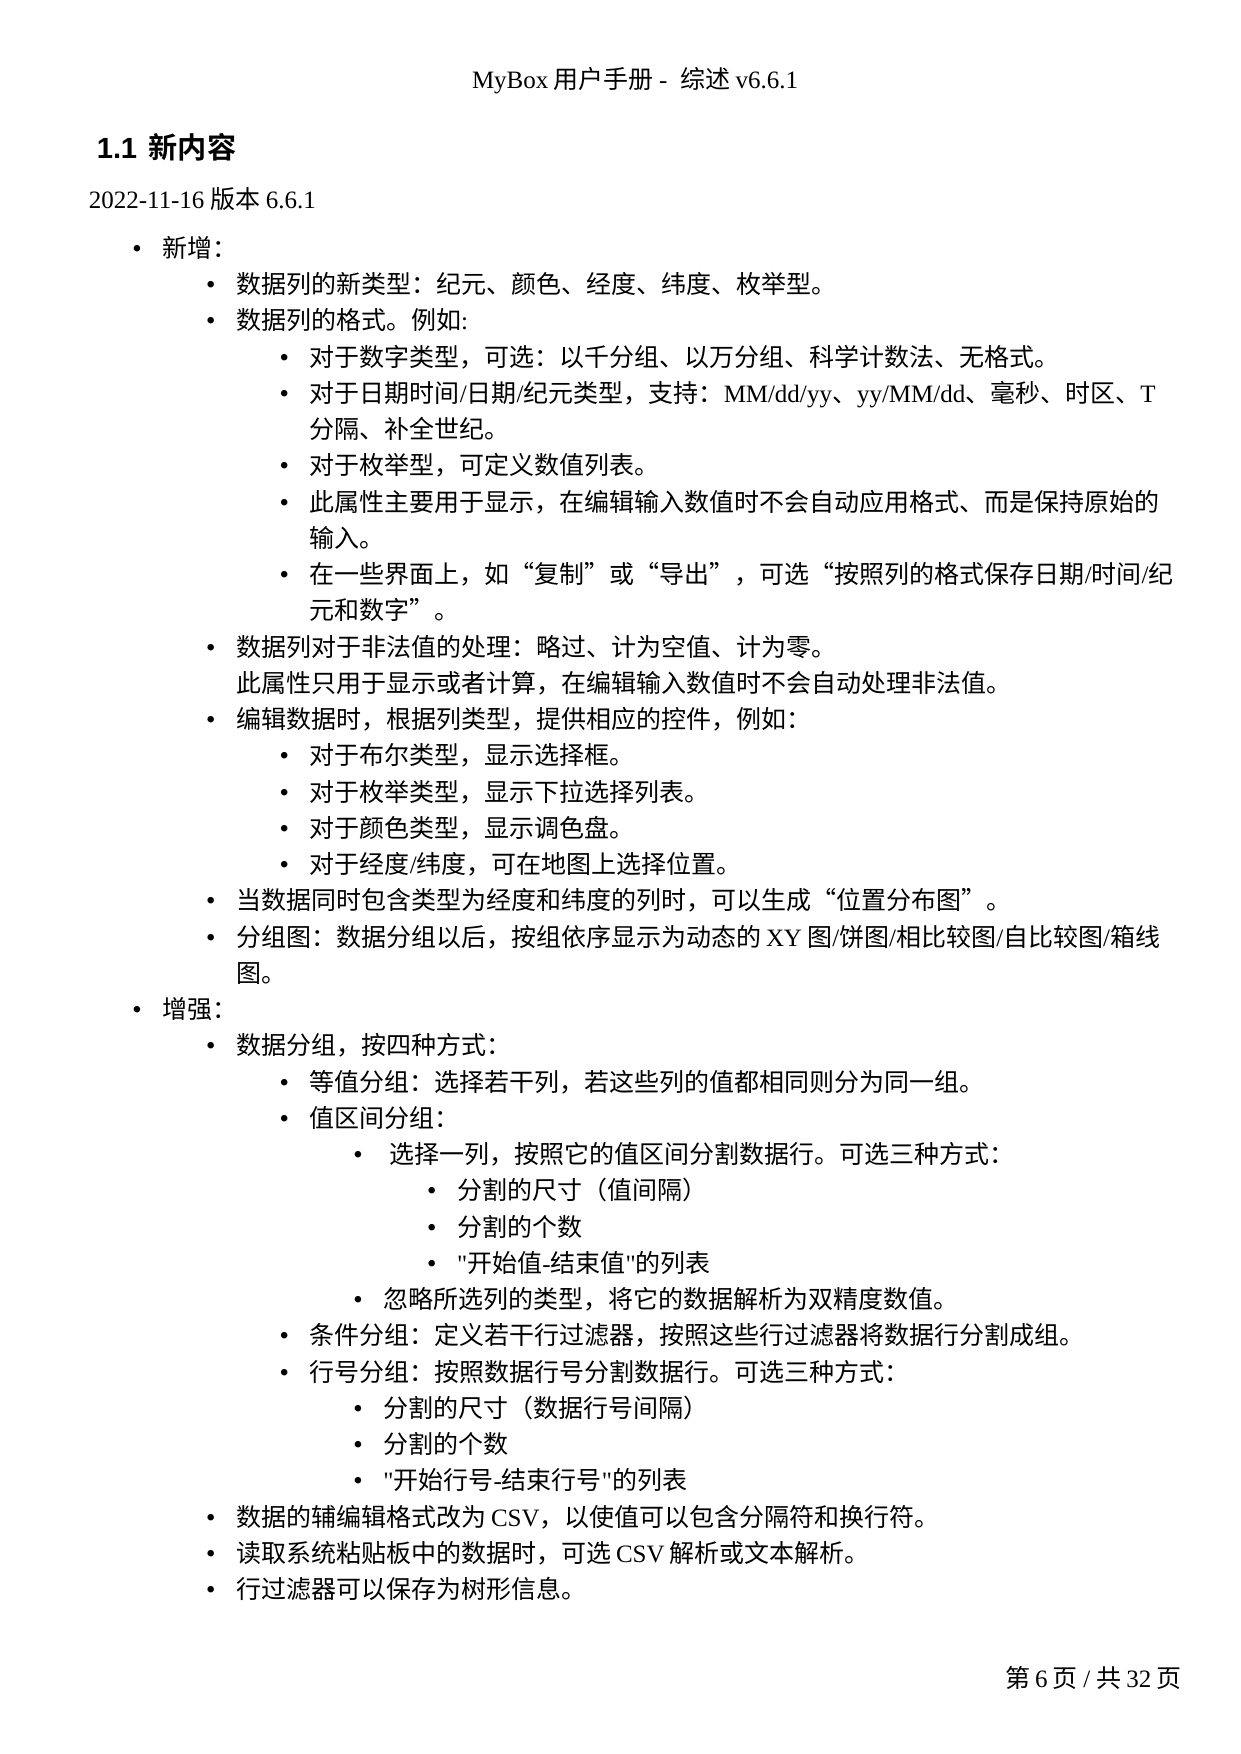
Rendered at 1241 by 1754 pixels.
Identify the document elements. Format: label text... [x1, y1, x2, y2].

list 分割的尺寸（数据行号间隔） [354, 1388, 1181, 1424]
list 数据的辅编辑格式改为CSV，以使值可以包含分隔符和换行符。 [206, 1497, 1181, 1533]
list 此属性只用于显示或者计算，在编辑输入数值时不会自动处理非法值。 [206, 663, 1181, 699]
list "开始行号-结束行号"的列表 [354, 1461, 1181, 1497]
list 分割的尺寸（值间隔） [427, 1171, 1181, 1207]
list 选择一列，按照它的值区间分割数据行。可选三种方式： [354, 1134, 1181, 1171]
list 等值分组：选择若干列，若这些列的值都相同则分为同一组。 [280, 1062, 1181, 1098]
list 在一些界面上，如“复制”或“导出”，可选“按照列的格式保存日期/时间/纪元和数字”。 [280, 554, 1181, 627]
subtitle 新内容 [88, 125, 1181, 167]
list 对于颜色类型，显示调色盘。 [280, 808, 1181, 844]
list 行过滤器可以保存为树形信息。 [206, 1569, 1181, 1606]
list 对于日期时间/日期/纪元类型，支持：MM/dd/yy、yy/MM/dd、毫秒、时区、T分隔、补全世纪。 [280, 373, 1181, 446]
list 增强： [133, 989, 1181, 1026]
list 对于经度/纬度，可在地图上选择位置。 [280, 844, 1181, 881]
list 分组图：数据分组以后，按组依序显示为动态的XY图/饼图/相比较图/自比较图/箱线图。 [206, 917, 1181, 989]
list 分割的个数 [354, 1424, 1181, 1461]
list 忽略所选列的类型，将它的数据解析为双精度数值。 [354, 1279, 1181, 1316]
list 对于数字类型，可选：以千分组、以万分组、科学计数法、无格式。 [280, 337, 1181, 373]
list 读取系统粘贴板中的数据时，可选CSV解析或文本解析。 [206, 1533, 1181, 1569]
list 此属性主要用于显示，在编辑输入数值时不会自动应用格式、而是保持原始的输入。 [280, 482, 1181, 554]
list 数据列对于非法值的处理：略过、计为空值、计为零。 [206, 627, 1181, 663]
list 数据列的新类型：纪元、颜色、经度、纬度、枚举型。 [206, 264, 1181, 301]
text 2022-11-16 版本6.6.1 [88, 179, 1181, 216]
list 编辑数据时，根据列类型，提供相应的控件，例如： [206, 699, 1181, 736]
list 分割的个数 [427, 1207, 1181, 1243]
list 当数据同时包含类型为经度和纬度的列时，可以生成“位置分布图”。 [206, 881, 1181, 917]
list 行号分组：按照数据行号分割数据行。可选三种方式： [280, 1352, 1181, 1388]
list 对于枚举类型，显示下拉选择列表。 [280, 772, 1181, 808]
list 对于布尔类型，显示选择框。 [280, 736, 1181, 772]
list 数据分组，按四种方式： [206, 1026, 1181, 1062]
list 数据列的格式。例如: [206, 301, 1181, 337]
list 新增： [133, 228, 1181, 264]
list 条件分组：定义若干行过滤器，按照这些行过滤器将数据行分割成组。 [280, 1316, 1181, 1352]
list 对于枚举型，可定义数值列表。 [280, 446, 1181, 482]
list 值区间分组： [280, 1098, 1181, 1134]
list "开始值-结束值"的列表 [427, 1243, 1181, 1279]
